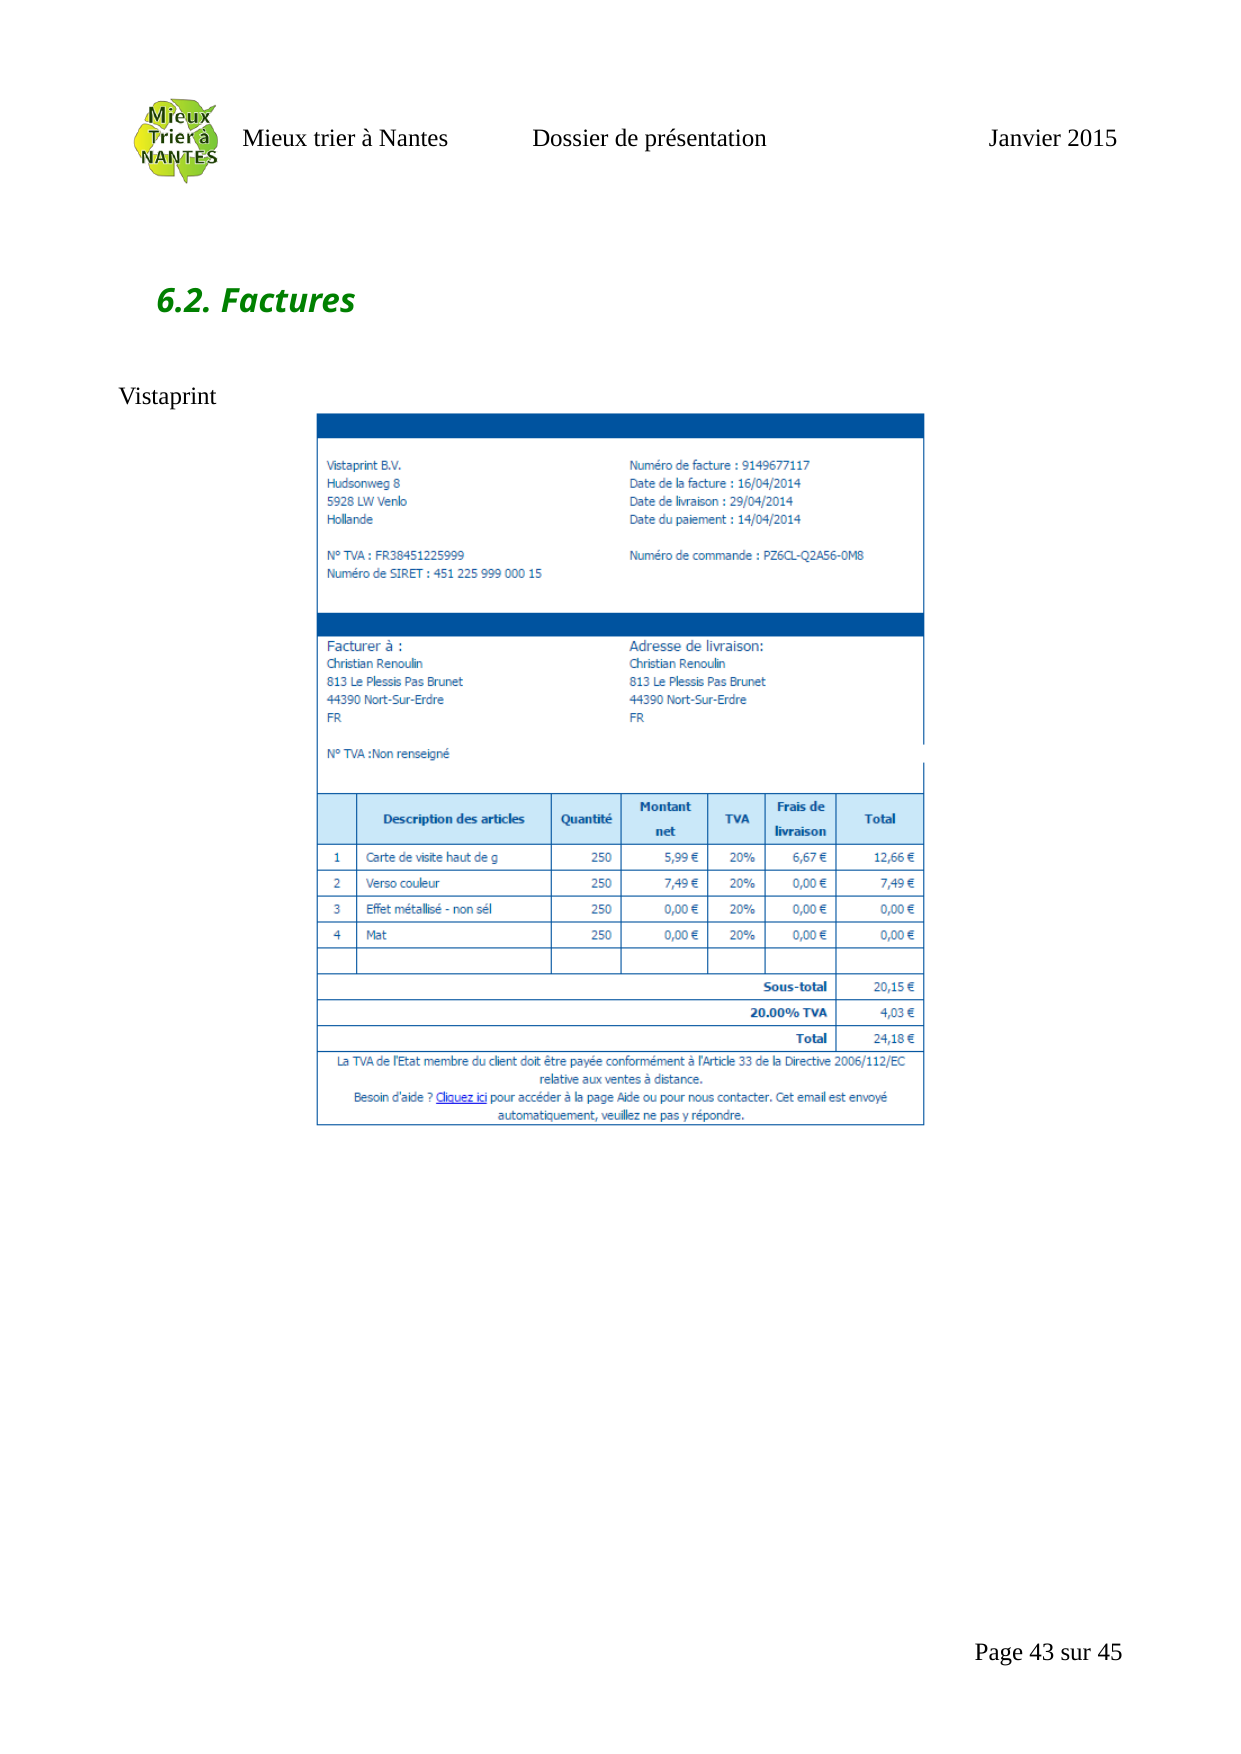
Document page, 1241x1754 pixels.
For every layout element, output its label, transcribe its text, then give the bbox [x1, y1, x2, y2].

picture [310, 409, 930, 1131]
text Vistaprint [118, 381, 1122, 410]
subtitle Factures [148, 277, 1122, 323]
picture [131, 95, 221, 185]
